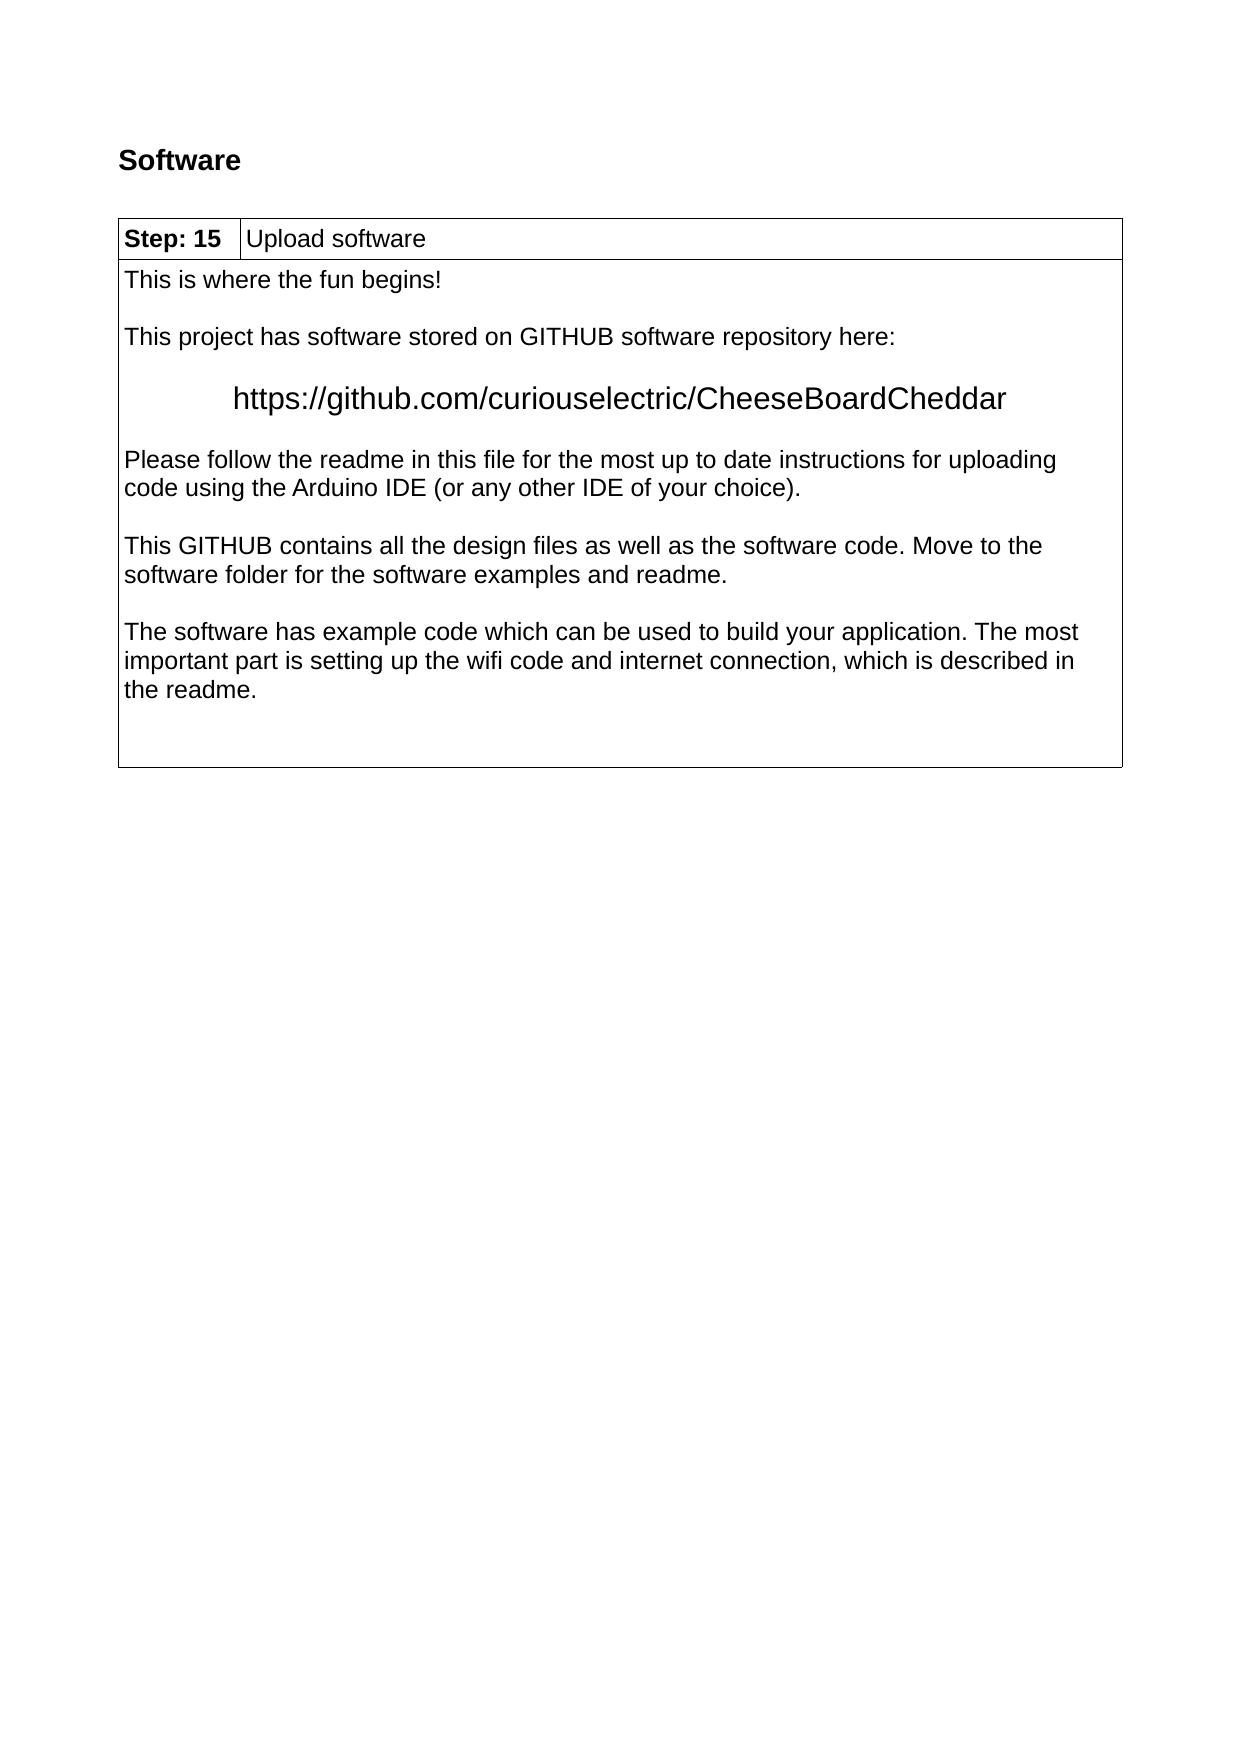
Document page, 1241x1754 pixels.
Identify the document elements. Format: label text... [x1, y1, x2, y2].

table_cell This is where the fun begins! This project has software stored on GITHUB software repository here: https://github.com/curiouselectric/CheeseBoardCheddar Please follow the readme in this file for the most up to date instructions for uploading code using the Arduino IDE (or any other IDE of your choice). This GITHUB contains all the design files as well as the software code. Move to the software folder for the software examples and readme. The software has example code which can be used to build your application. The most important part is setting up the wifi code and internet connection, which is described in the readme. [119, 260, 1122, 767]
table_header Step: 15 [119, 219, 240, 259]
subtitle Software [118, 143, 1122, 177]
table_header Upload software [241, 219, 1122, 259]
